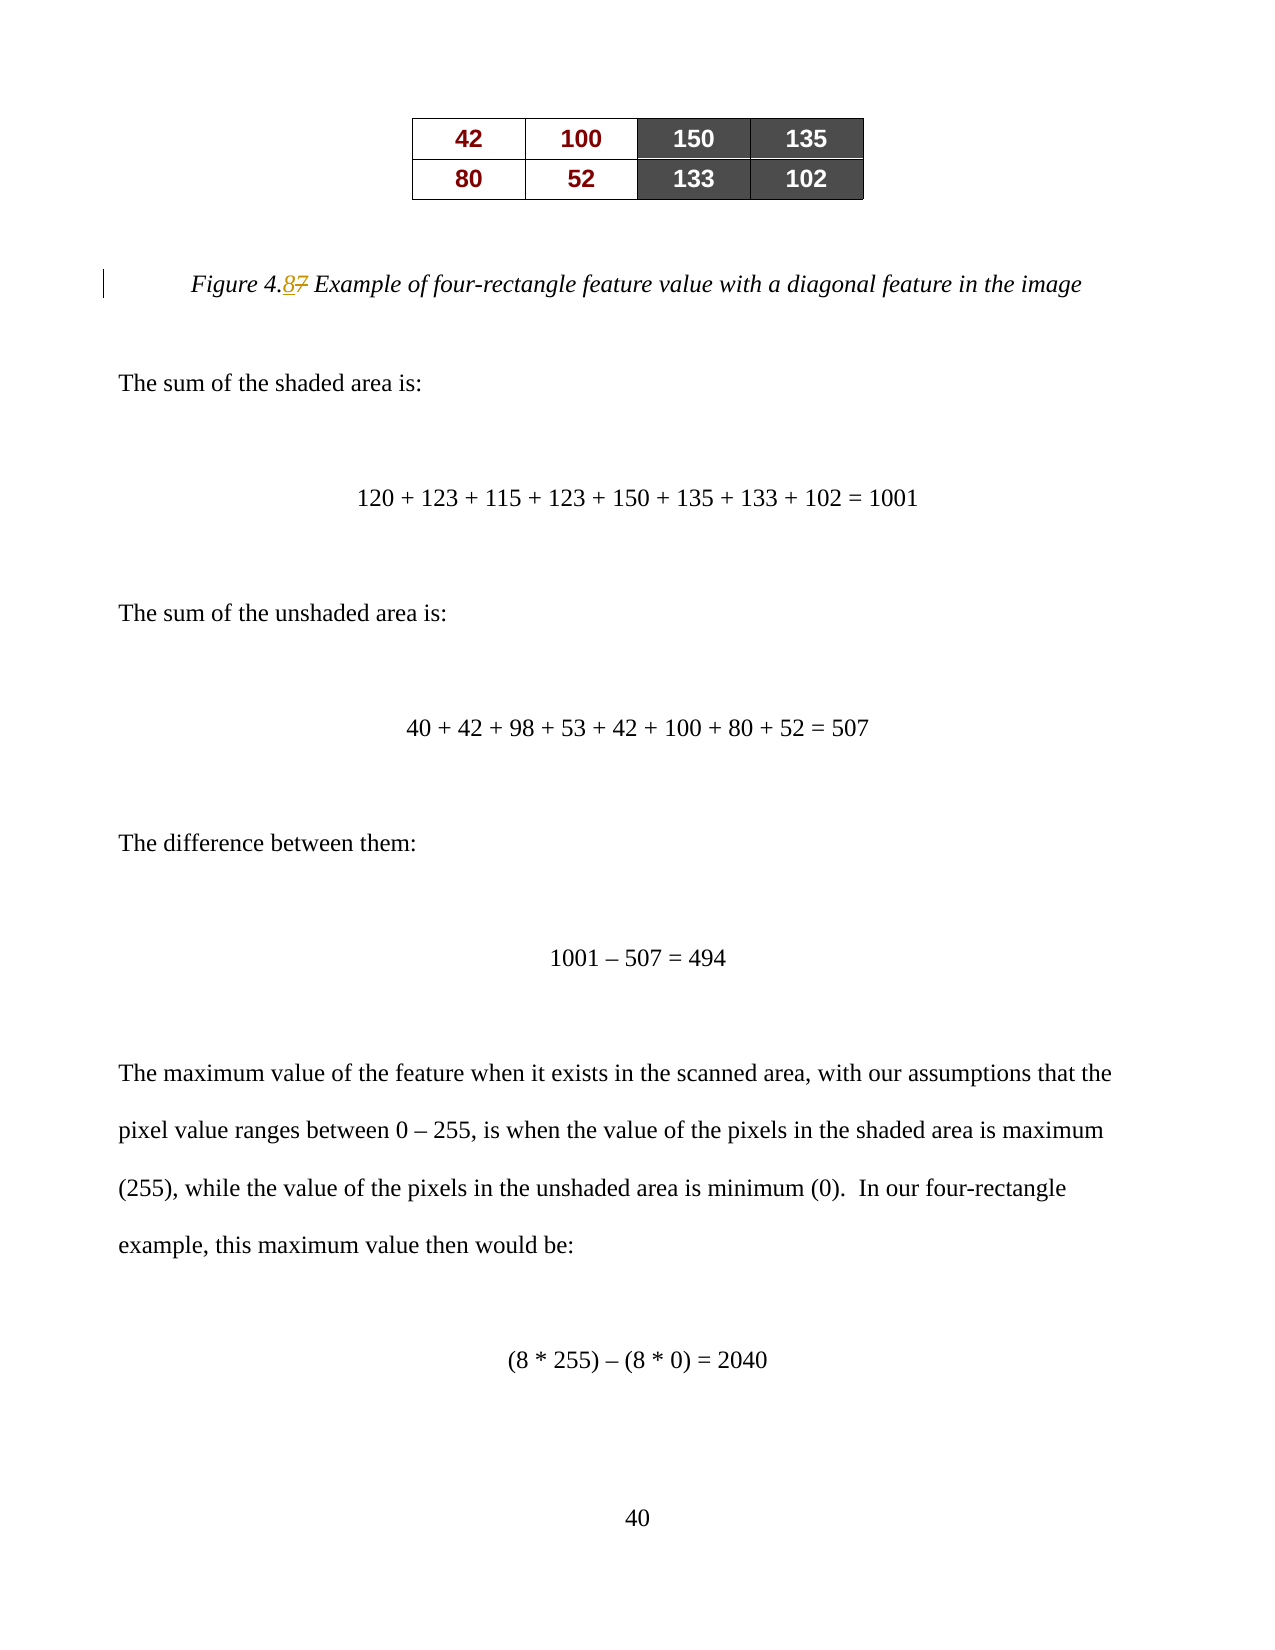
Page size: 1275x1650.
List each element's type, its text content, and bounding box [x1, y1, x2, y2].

table_cell 52 [526, 160, 637, 199]
text 1001 – 507 = 494 [118, 943, 1157, 971]
text The sum of the shaded area is: [118, 368, 1157, 396]
text The sum of the unshaded area is: [118, 598, 1157, 626]
text 40 + 42 + 98 + 53 + 42 + 100 + 80 + 52 = 507 [118, 713, 1157, 741]
text Figure 4.8 Example of four-rectangle feature value with a diagonal feature in the image [118, 269, 1157, 298]
table_cell 133 [638, 160, 750, 199]
text 120 + 123 + 115 + 123 + 150 + 135 + 133 + 102 = 1001 [118, 483, 1157, 511]
text The maximum value of the feature when it exists in the scanned area, with our assumptions that the pixel value ranges between 0 – 255, is when the value of the pixels in the shaded area is maximum (255), while the value of the pixels in the unshaded area is minimum (0). In our four-rectangle example, this maximum value then would be: [118, 1058, 1157, 1259]
table_cell 135 [751, 119, 863, 158]
text (8 * 255) – (8 * 0) = 2040 [118, 1345, 1157, 1374]
table_cell 100 [526, 119, 637, 158]
text The difference between them: [118, 828, 1157, 856]
table_cell 80 [413, 160, 525, 199]
table_cell 102 [751, 160, 863, 199]
table_cell 42 [413, 119, 525, 158]
table_cell 150 [638, 119, 750, 158]
